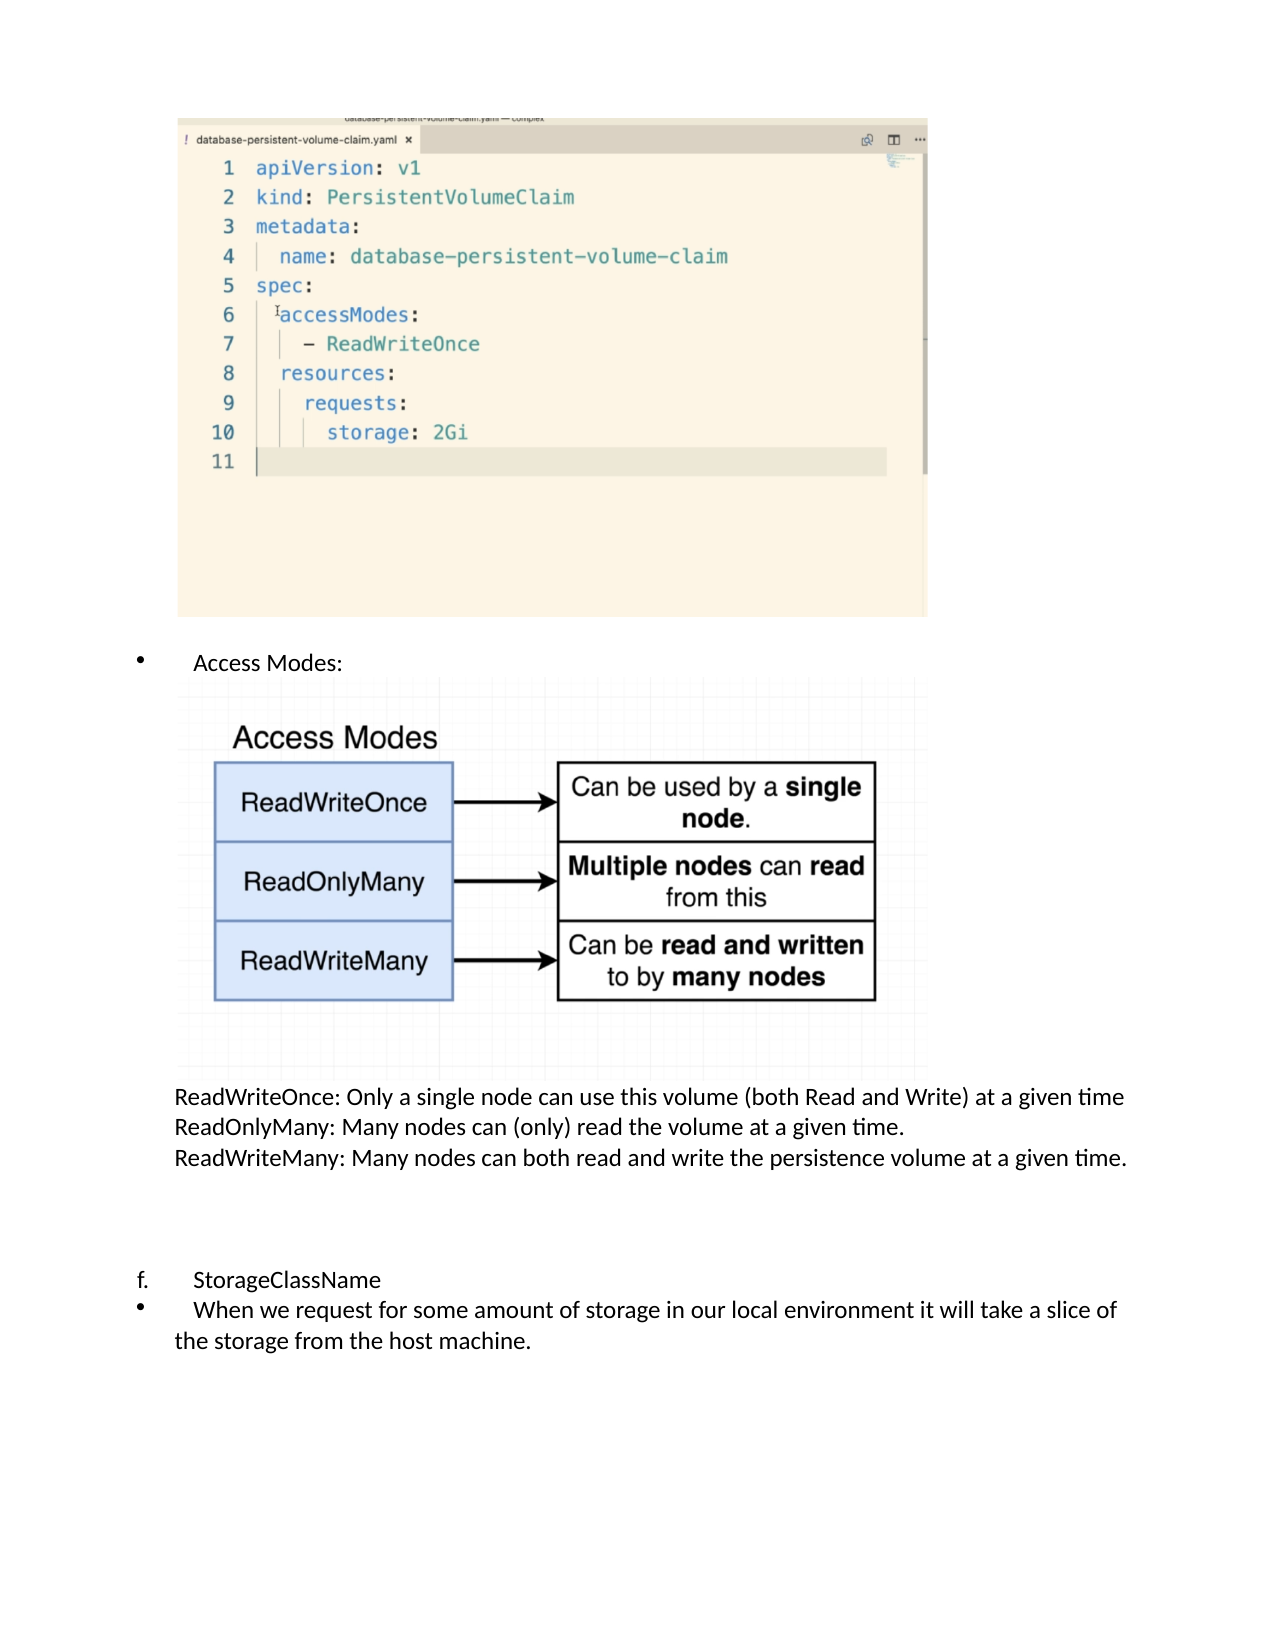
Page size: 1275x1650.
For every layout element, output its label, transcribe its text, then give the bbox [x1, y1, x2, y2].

picture [177, 677, 928, 1081]
text ReadOnlyMany: Many nodes can (only) read the volume at a given time. [174, 1111, 1157, 1142]
list Access Modes: [137, 647, 1157, 677]
text ReadWriteMany: Many nodes can both read and write the persistence volume at a given time. [174, 1142, 1157, 1172]
text ReadWriteOnce: Only a single node can use this volume (both Read and Write) at a given time [174, 1081, 1157, 1111]
list When we request for some amount of storage in our local environment it will take a slice of the storage from the host machine. [137, 1294, 1157, 1355]
list StorageClassName [137, 1264, 1157, 1294]
picture [177, 118, 928, 617]
